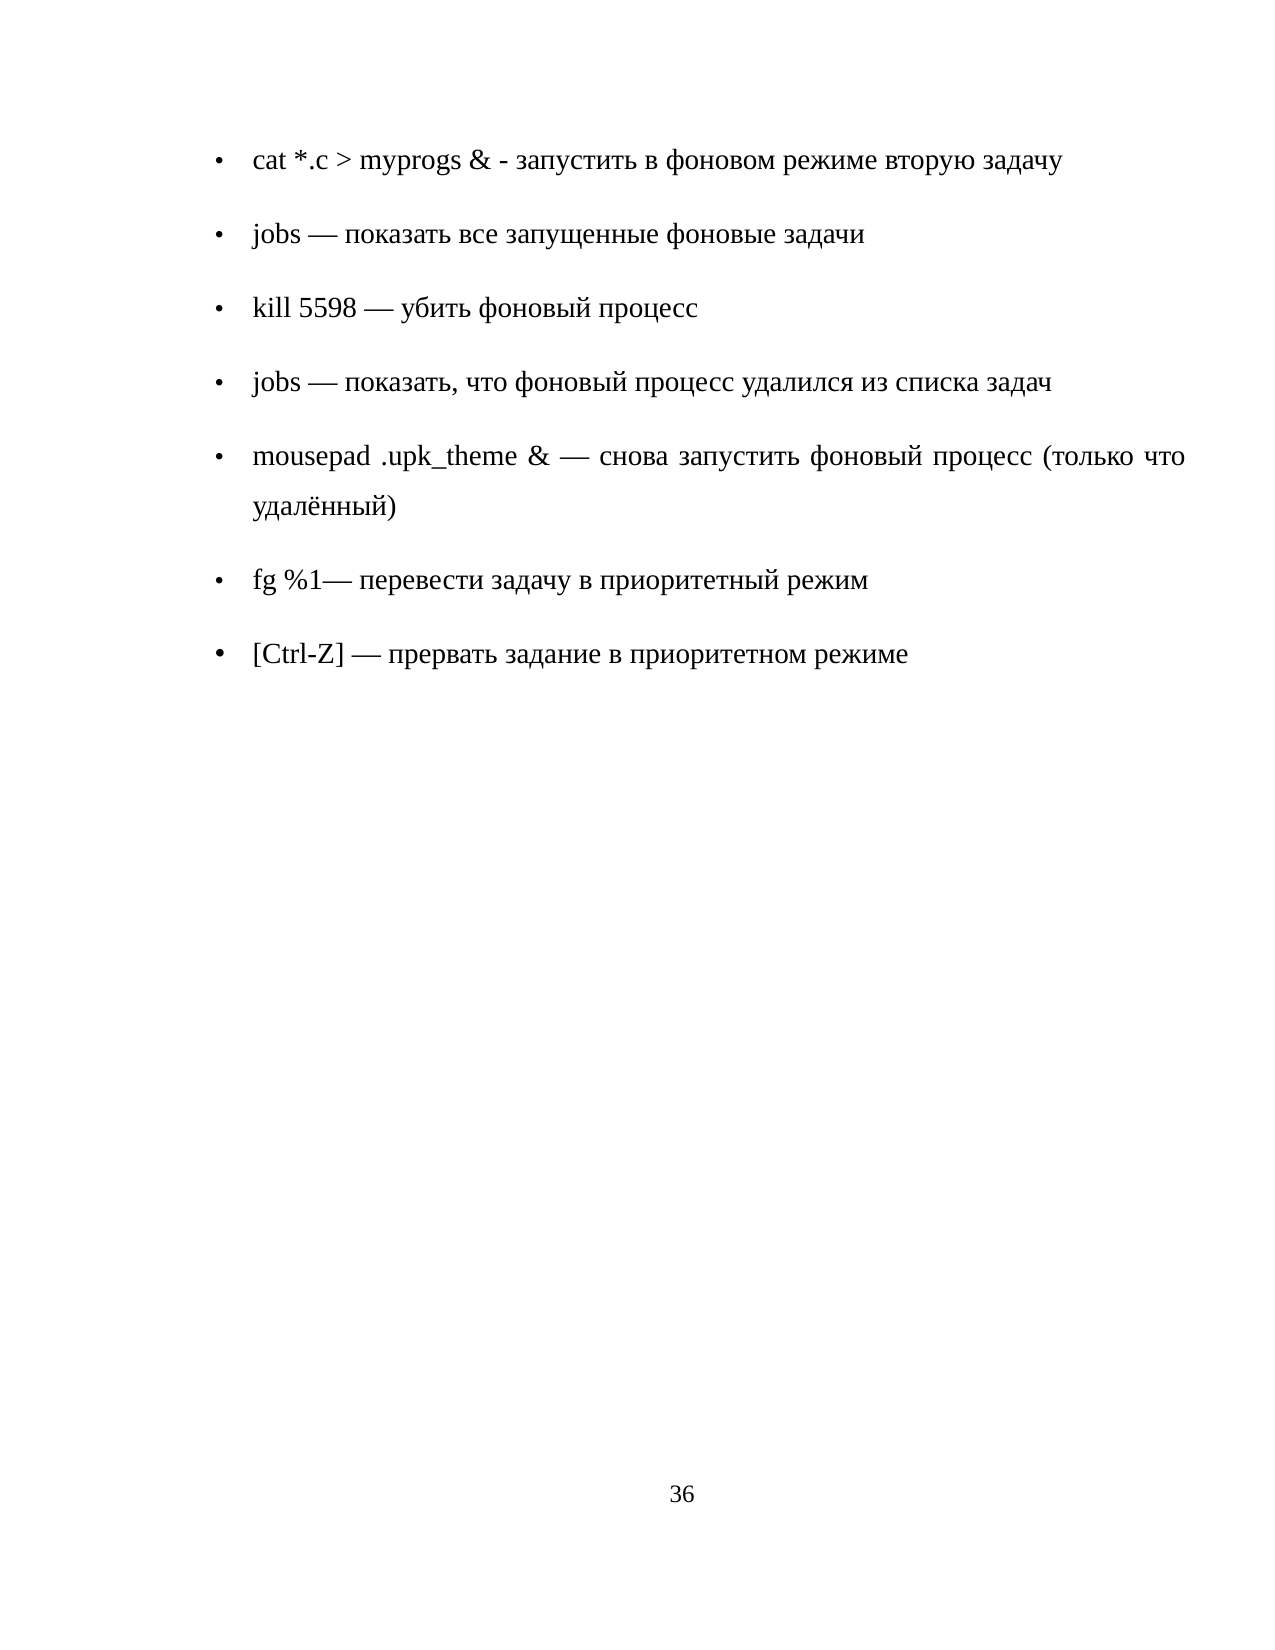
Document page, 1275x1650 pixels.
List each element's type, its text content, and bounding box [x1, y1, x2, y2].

list jobs — показать все запущенные фоновые задачи [215, 216, 1186, 249]
list [Ctrl-Z] — прервать задание в приоритетном режиме [215, 636, 1186, 670]
list mousepad .upk_theme & — снова запустить фоновый процесс (только что удалённый) [215, 438, 1186, 522]
list kill 5598 — убить фоновый процесс [215, 290, 1186, 323]
list cat *.c > myprogs & - запустить в фоновом режиме вторую задачу [215, 142, 1186, 175]
list jobs — показать, что фоновый процесс удалился из списка задач [215, 364, 1186, 397]
list fg %1— перевести задачу в приоритетный режим [215, 562, 1186, 596]
